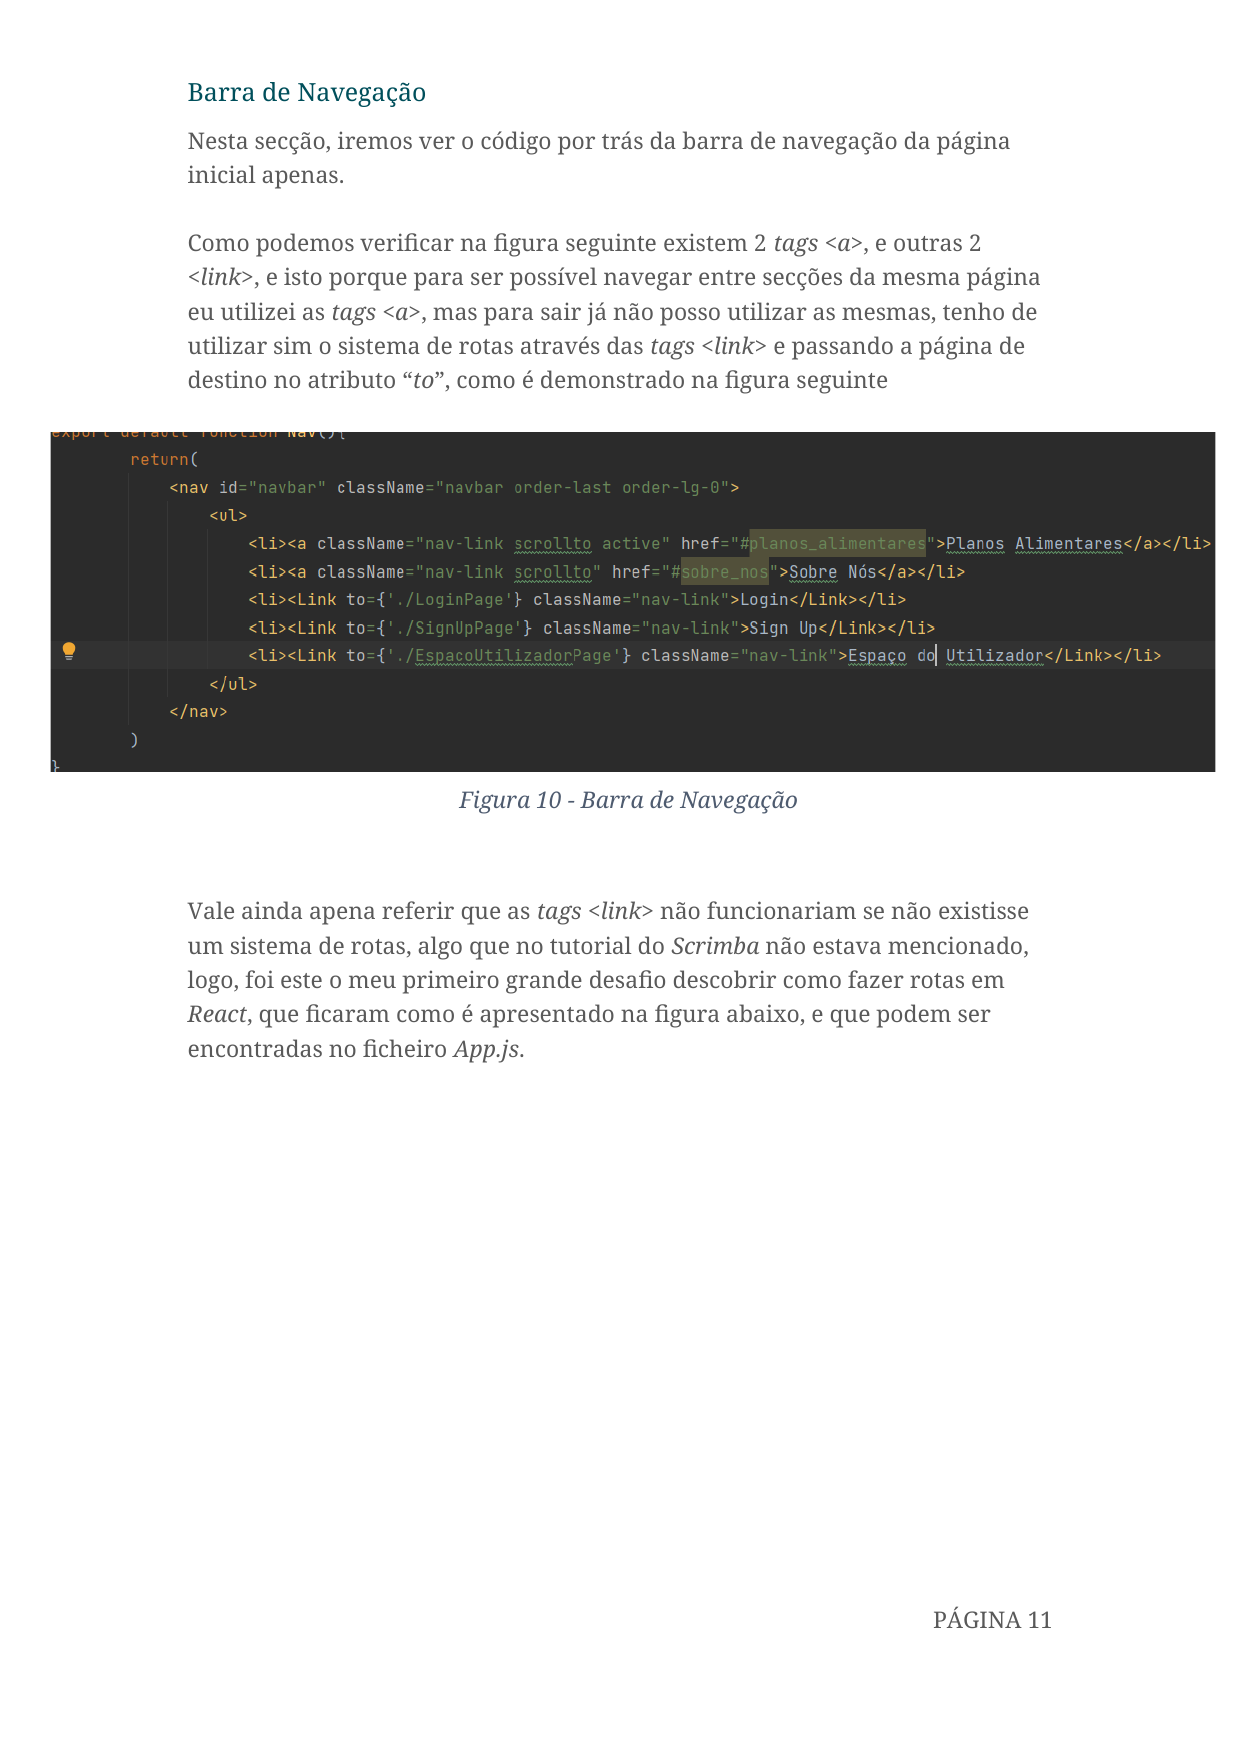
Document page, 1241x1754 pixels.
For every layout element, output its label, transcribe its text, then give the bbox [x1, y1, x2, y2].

text Como podemos verificar na figura seguinte existem 2 tags <a>, e outras 2 <link>, e isto porque para ser possível navegar entre secções da mesma página eu utilizei as tags <a>, mas para sair já não posso utilizar as mesmas, tenho de utilizar sim o sistema de rotas através das tags <link> e passando a página de destino no atributo “to”, como é demonstrado na figura seguinte [187, 227, 1053, 396]
table_header Figura 10 - Barra de Navegação [39, 420, 1221, 815]
text Vale ainda apena referir que as tags <link> não funcionariam se não existisse um sistema de rotas, algo que no tutorial do Scrimba não estava mencionado, logo, foi este o meu primeiro grande desafio descobrir como fazer rotas em React, que ficaram como é apresentado na figura abaixo, e que podem ser encontradas no ficheiro App.js. [187, 895, 1053, 1064]
subtitle Barra de Navegação [187, 75, 1053, 109]
text Nesta secção, iremos ver o código por trás da barra de navegação da página inicial apenas. [187, 125, 1053, 191]
